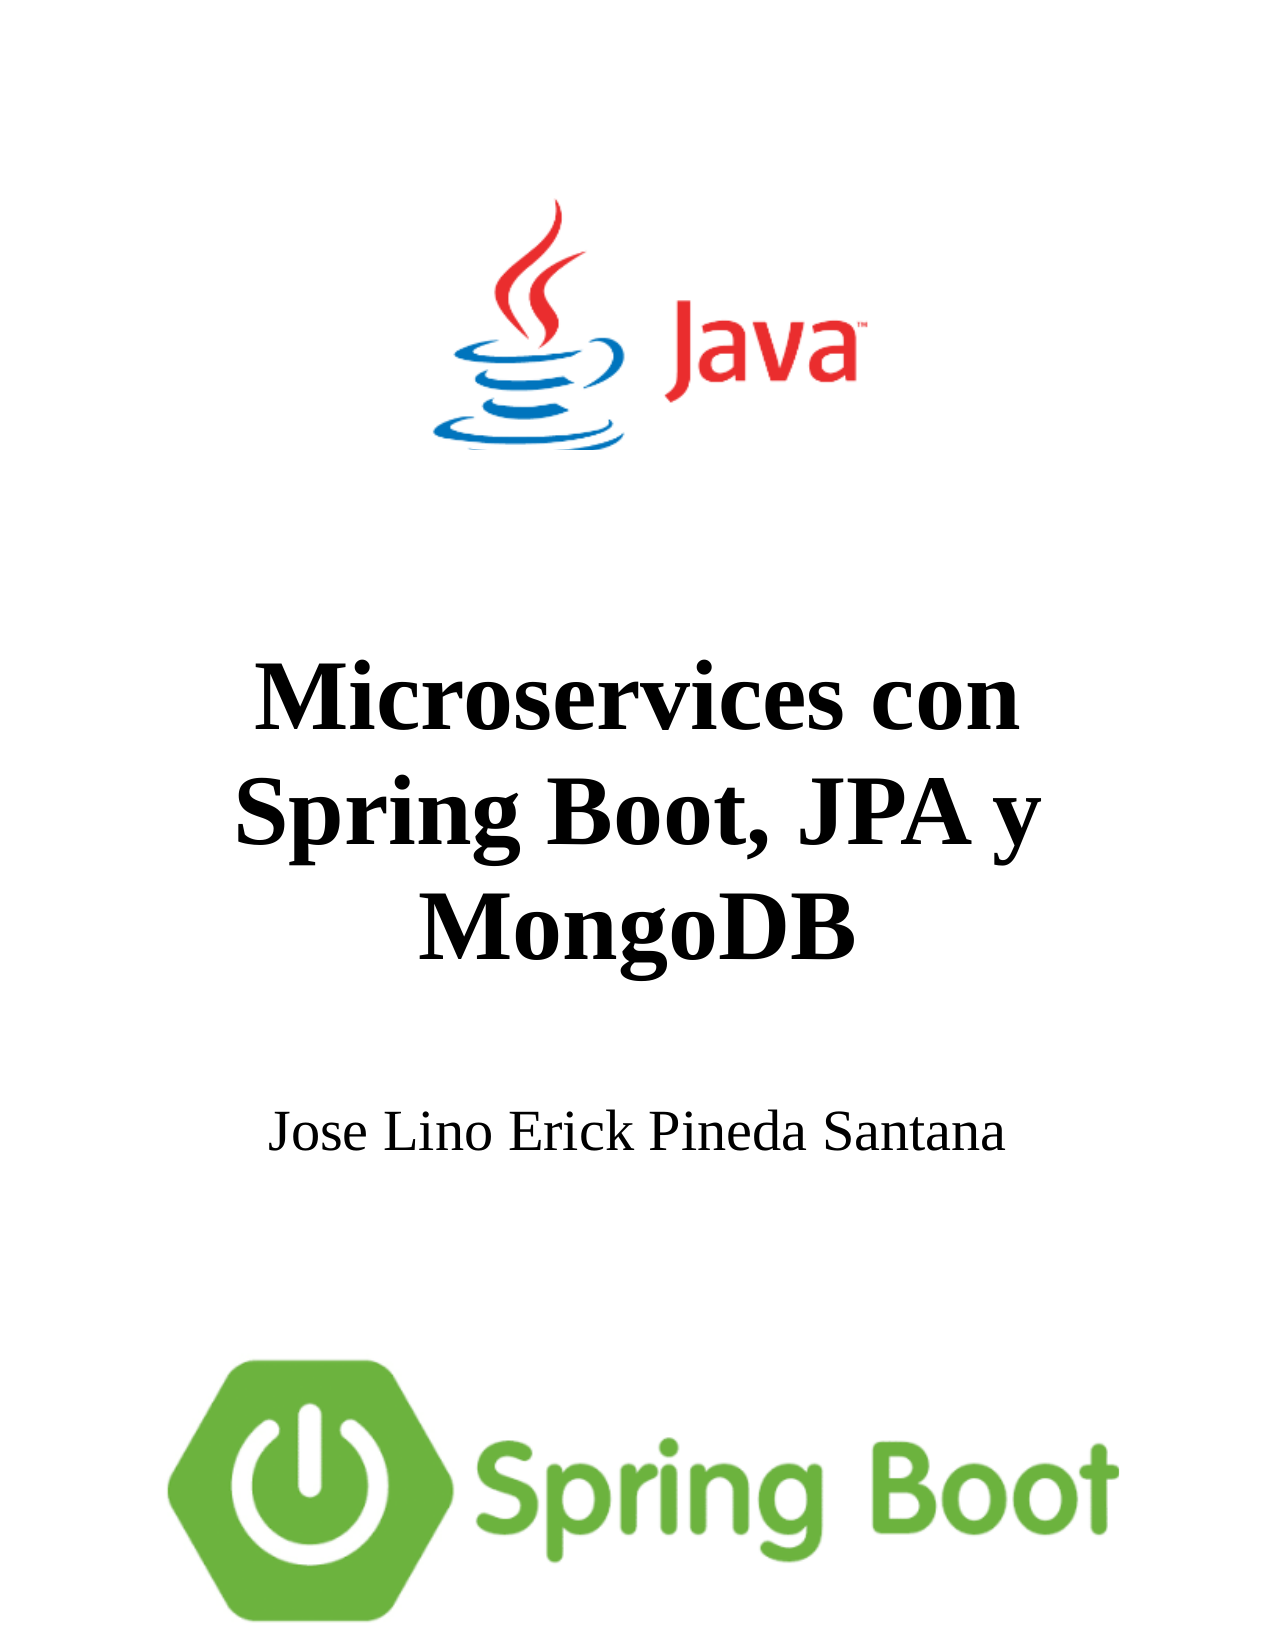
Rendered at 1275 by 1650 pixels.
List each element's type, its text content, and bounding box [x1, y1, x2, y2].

text Jose Lino Erick Pineda Santana [118, 1096, 1157, 1163]
picture [151, 1342, 1120, 1628]
picture [424, 197, 870, 450]
text Microservices con Spring Boot, JPA y MongoDB [118, 636, 1157, 981]
